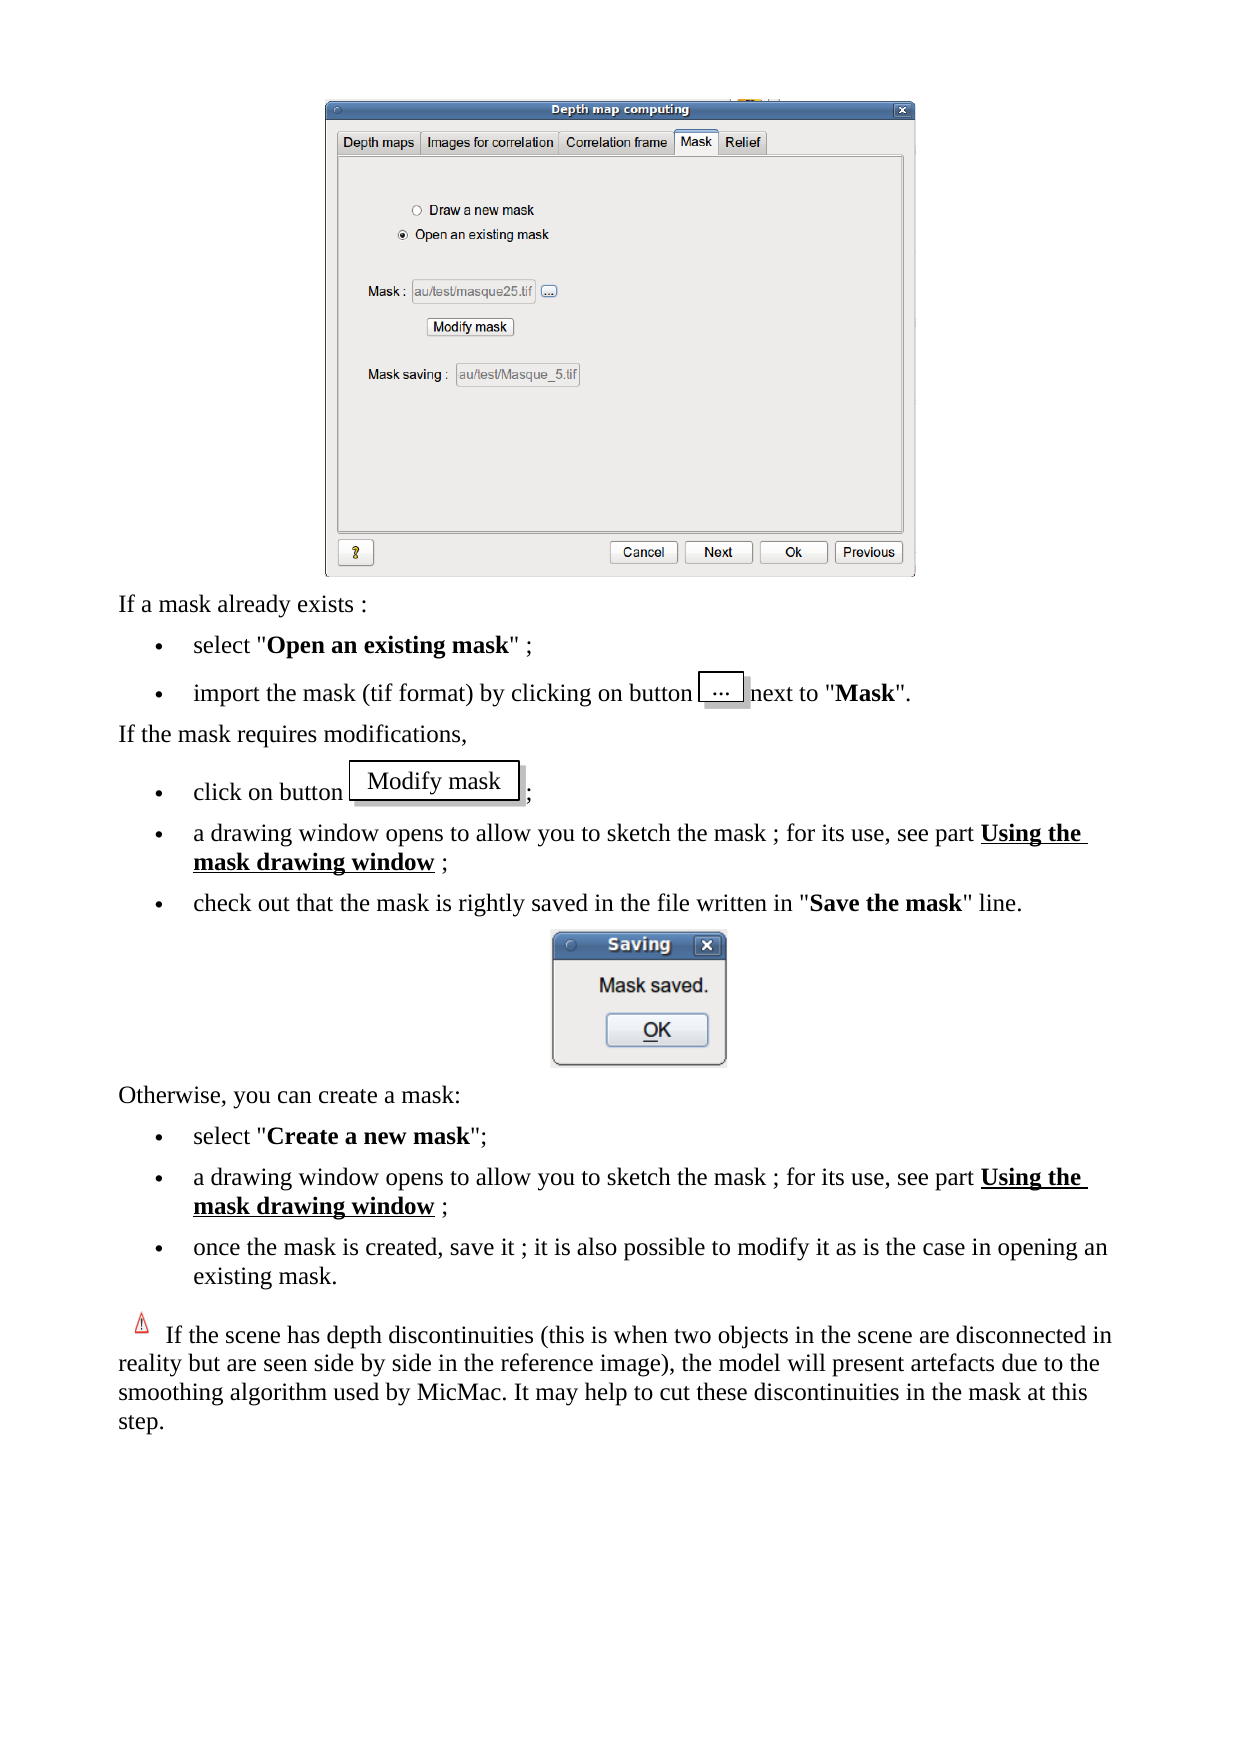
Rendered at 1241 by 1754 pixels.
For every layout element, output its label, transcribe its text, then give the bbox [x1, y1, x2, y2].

list select "Open an existing mask" ; [156, 631, 1122, 659]
list next to "Mask". [744, 672, 1122, 707]
picture [134, 1311, 149, 1334]
list a drawing window opens to allow you to sketch the mask ; for its use, see part Using the mask drawing window ; [156, 818, 1122, 875]
list a drawing window opens to allow you to sketch the mask ; for its use, see part Using the mask drawing window ; [156, 1162, 1122, 1220]
text If the scene has depth discontinuities (this is when two objects in the scene are disconnected in reality but are seen side by side in the reference image), the model will present artefacts due to the smoothing algorithm used by MicMac. It may help to cut these discontinuities in the mask at this step. [118, 1302, 1122, 1435]
picture [550, 929, 728, 1068]
list check out that the mask is rightly saved in the file written in "Save the mask" line. [156, 888, 1122, 917]
list click on button ; [156, 761, 354, 805]
list click on button ; [520, 761, 1122, 805]
text Otherwise, you can create a mask: [118, 1080, 1122, 1108]
list import the mask (tif format) by clicking on button [156, 672, 704, 707]
text If the mask requires modifications, [118, 719, 1122, 748]
list select "Create a new mask"; [156, 1121, 1122, 1150]
list once the mask is created, save it ; it is also possible to modify it as is the case in opening an existing mask. [156, 1232, 1122, 1290]
text If a mask already exists : [118, 589, 1122, 618]
picture [325, 99, 916, 577]
